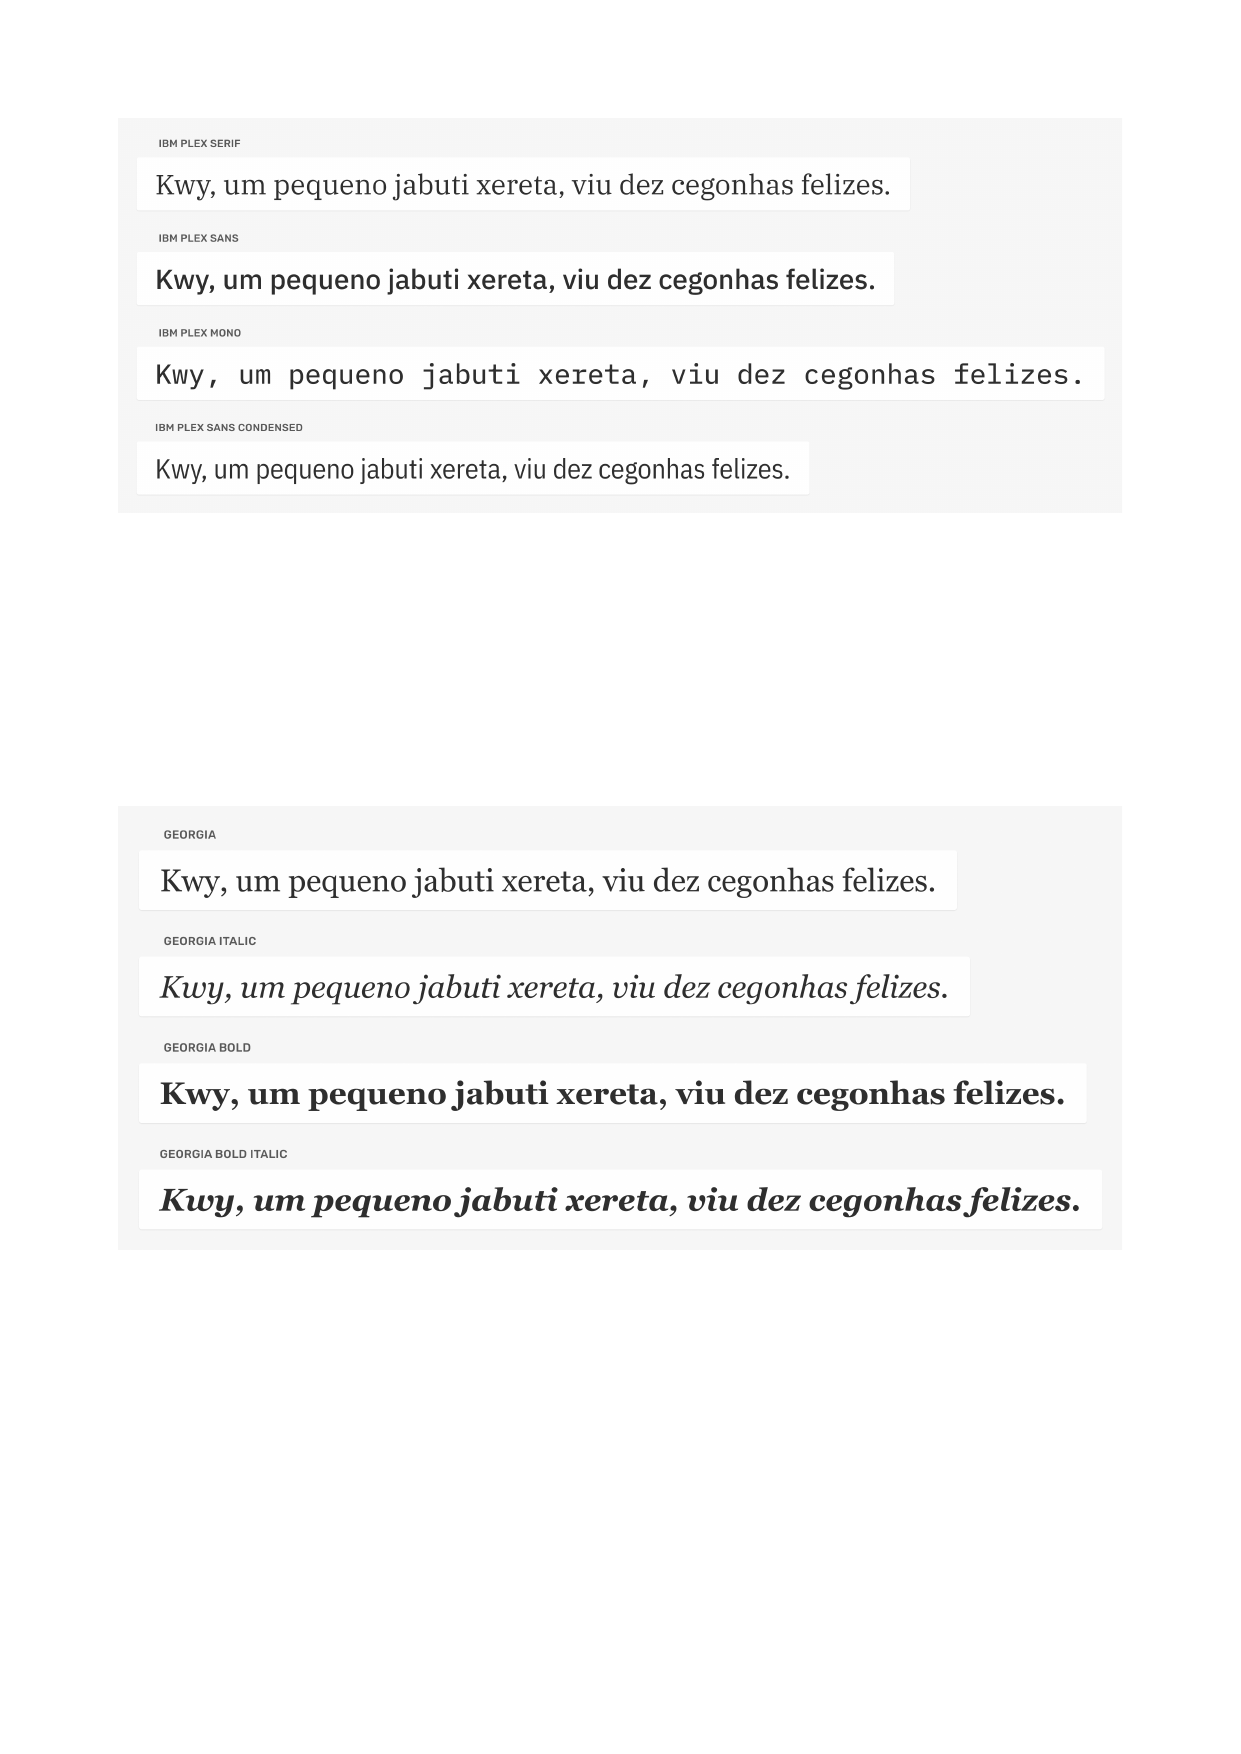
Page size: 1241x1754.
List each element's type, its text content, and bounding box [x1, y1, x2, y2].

picture [118, 118, 1123, 513]
text A fonte é o arquivo final. [118, 731, 1122, 768]
text Toda fonte possui a sua classificação, família e peso. [118, 1443, 1122, 1472]
text A família tipográfica é composta por diferentes fontes que podem variar desde o peso (regular/bold) ao estilo (oblique/italic). [118, 655, 1122, 731]
text Além de estilos pré-definidos pelo designer de tipos, hoje em dia existem também fontes variáveis que te permitem criar fontes com um ajuste mais fino: https://web.dev/variable-fonts/ [118, 1316, 1122, 1372]
text 3. Fontes [118, 579, 1122, 617]
picture [118, 806, 1123, 1250]
